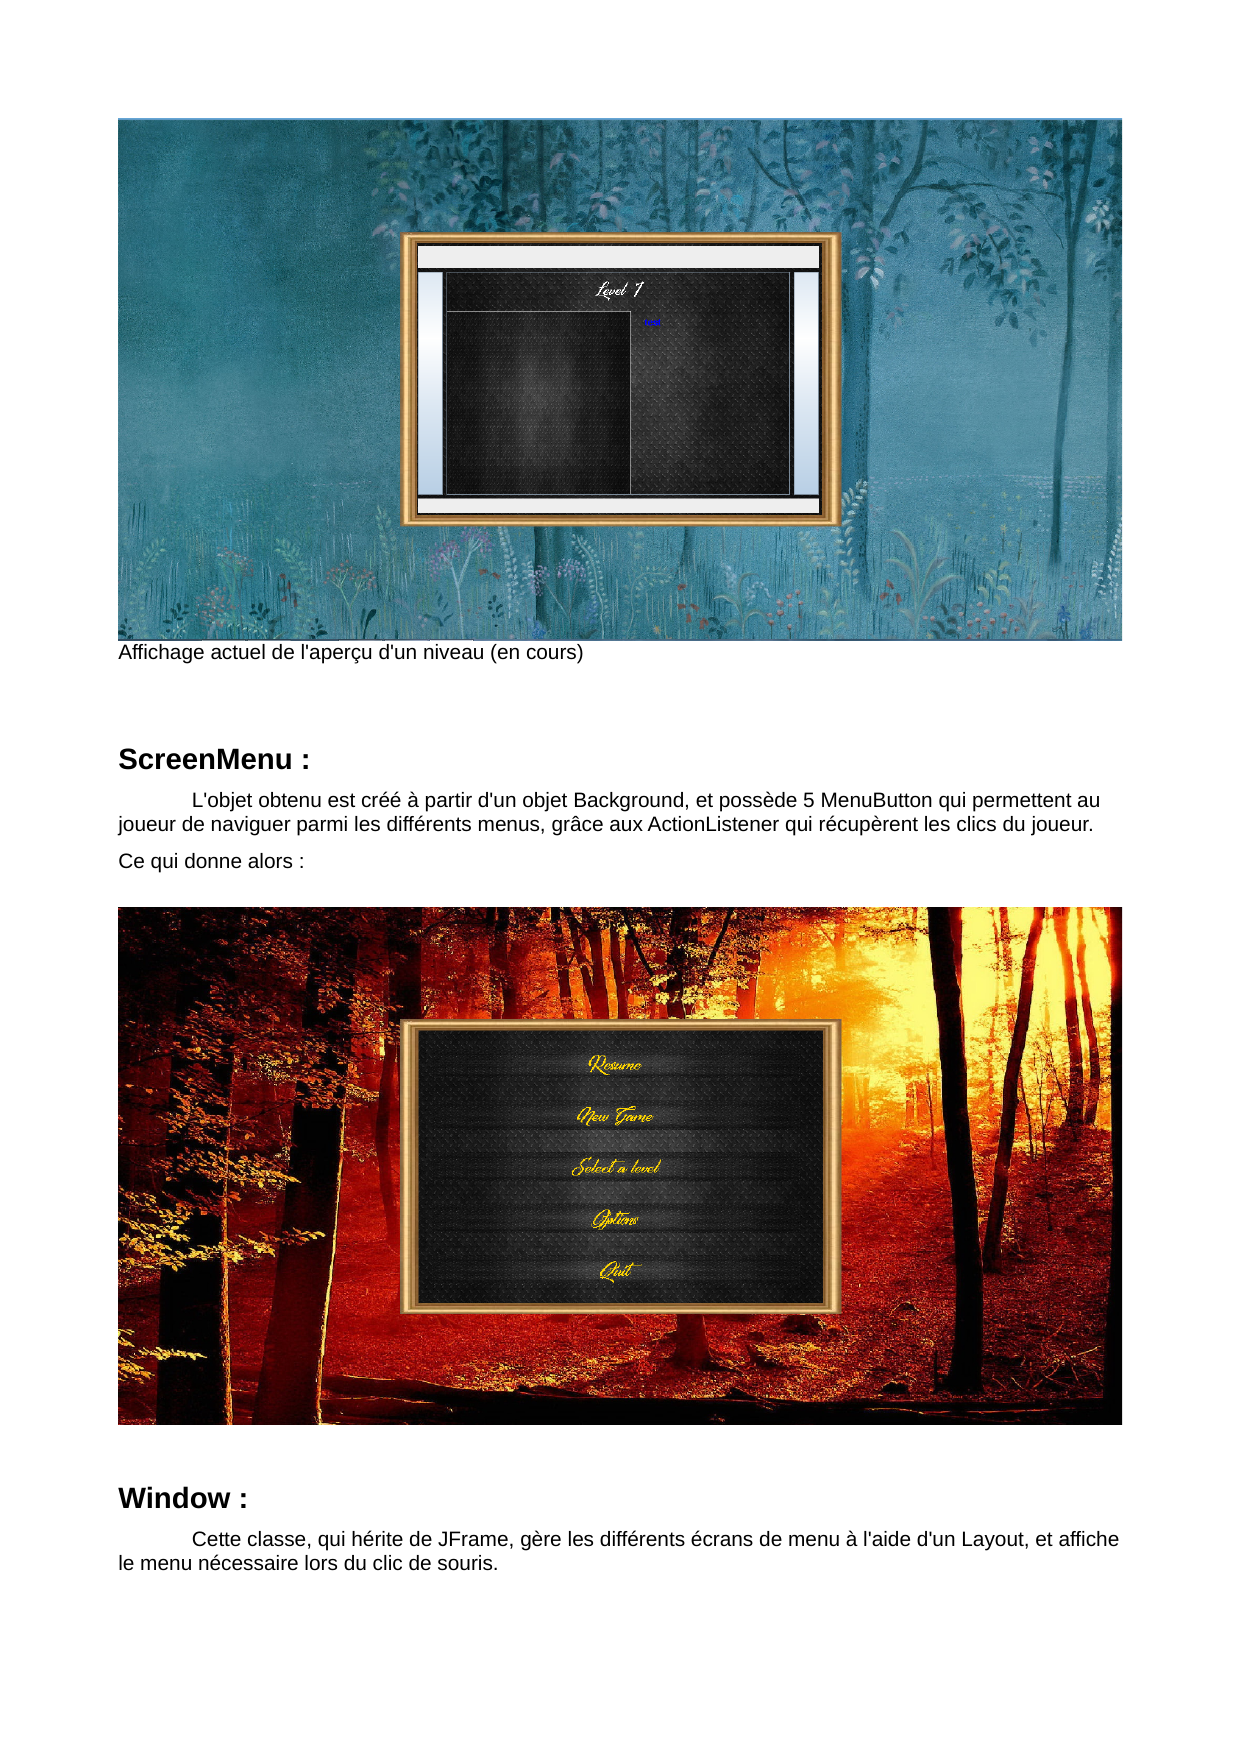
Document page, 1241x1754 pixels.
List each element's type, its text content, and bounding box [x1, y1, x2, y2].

text Affichage actuel de l'aperçu d'un niveau (en cours) [118, 641, 1122, 664]
subtitle Window : [118, 1481, 1122, 1514]
picture [118, 118, 1123, 641]
text Ce qui donne alors : [118, 849, 1122, 873]
subtitle ScreenMenu : [118, 742, 1122, 776]
text L'objet obtenu est créé à partir d'un objet Background, et possède 5 MenuButton qui permettent au joueur de naviguer parmi les différents menus, grâce aux ActionListener qui récupèrent les clics du joueur. [118, 788, 1122, 836]
picture [118, 907, 1123, 1425]
text Cette classe, qui hérite de JFrame, gère les différents écrans de menu à l'aide d'un Layout, et affiche le menu nécessaire lors du clic de souris. [118, 1527, 1122, 1575]
